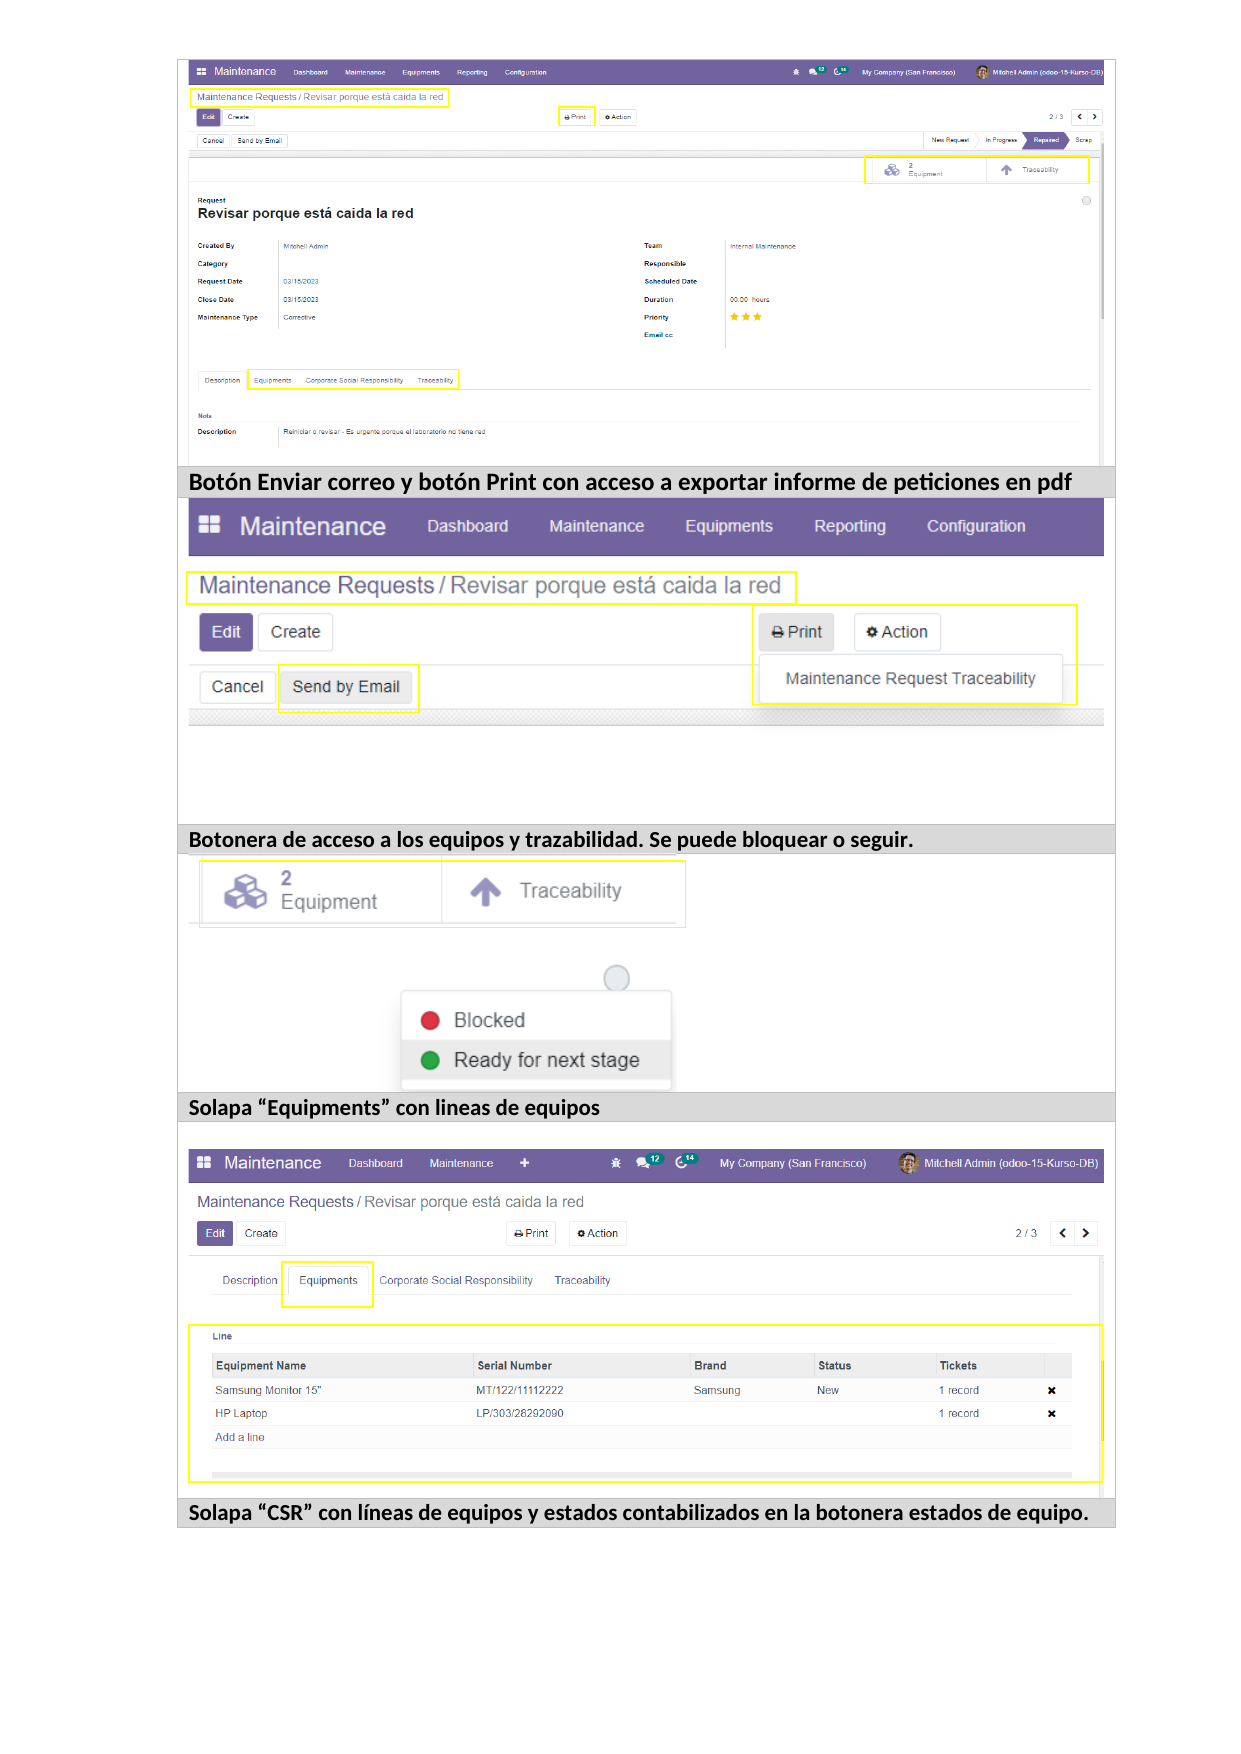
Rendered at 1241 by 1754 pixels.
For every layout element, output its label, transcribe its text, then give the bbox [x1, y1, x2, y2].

table_cell [677, 854, 1115, 1092]
table_cell [178, 498, 1115, 824]
table_cell [1104, 60, 1115, 466]
table_cell [178, 854, 188, 1092]
table_cell Solapa “Equipments” con lineas de equipos [178, 1093, 1115, 1121]
table_cell [178, 1122, 1115, 1497]
table_cell [677, 862, 685, 927]
table_cell Botonera de acceso a los equipos y trazabilidad. Se puede bloquear o seguir. [178, 825, 1115, 853]
table_cell [178, 60, 188, 466]
table_cell Solapa “CSR” con líneas de equipos y estados contabilizados en la botonera estados de equipo. [178, 1499, 1115, 1527]
table_cell Botón Enviar correo y botón Print con acceso a exportar informe de peticiones en pdf [178, 467, 1115, 497]
